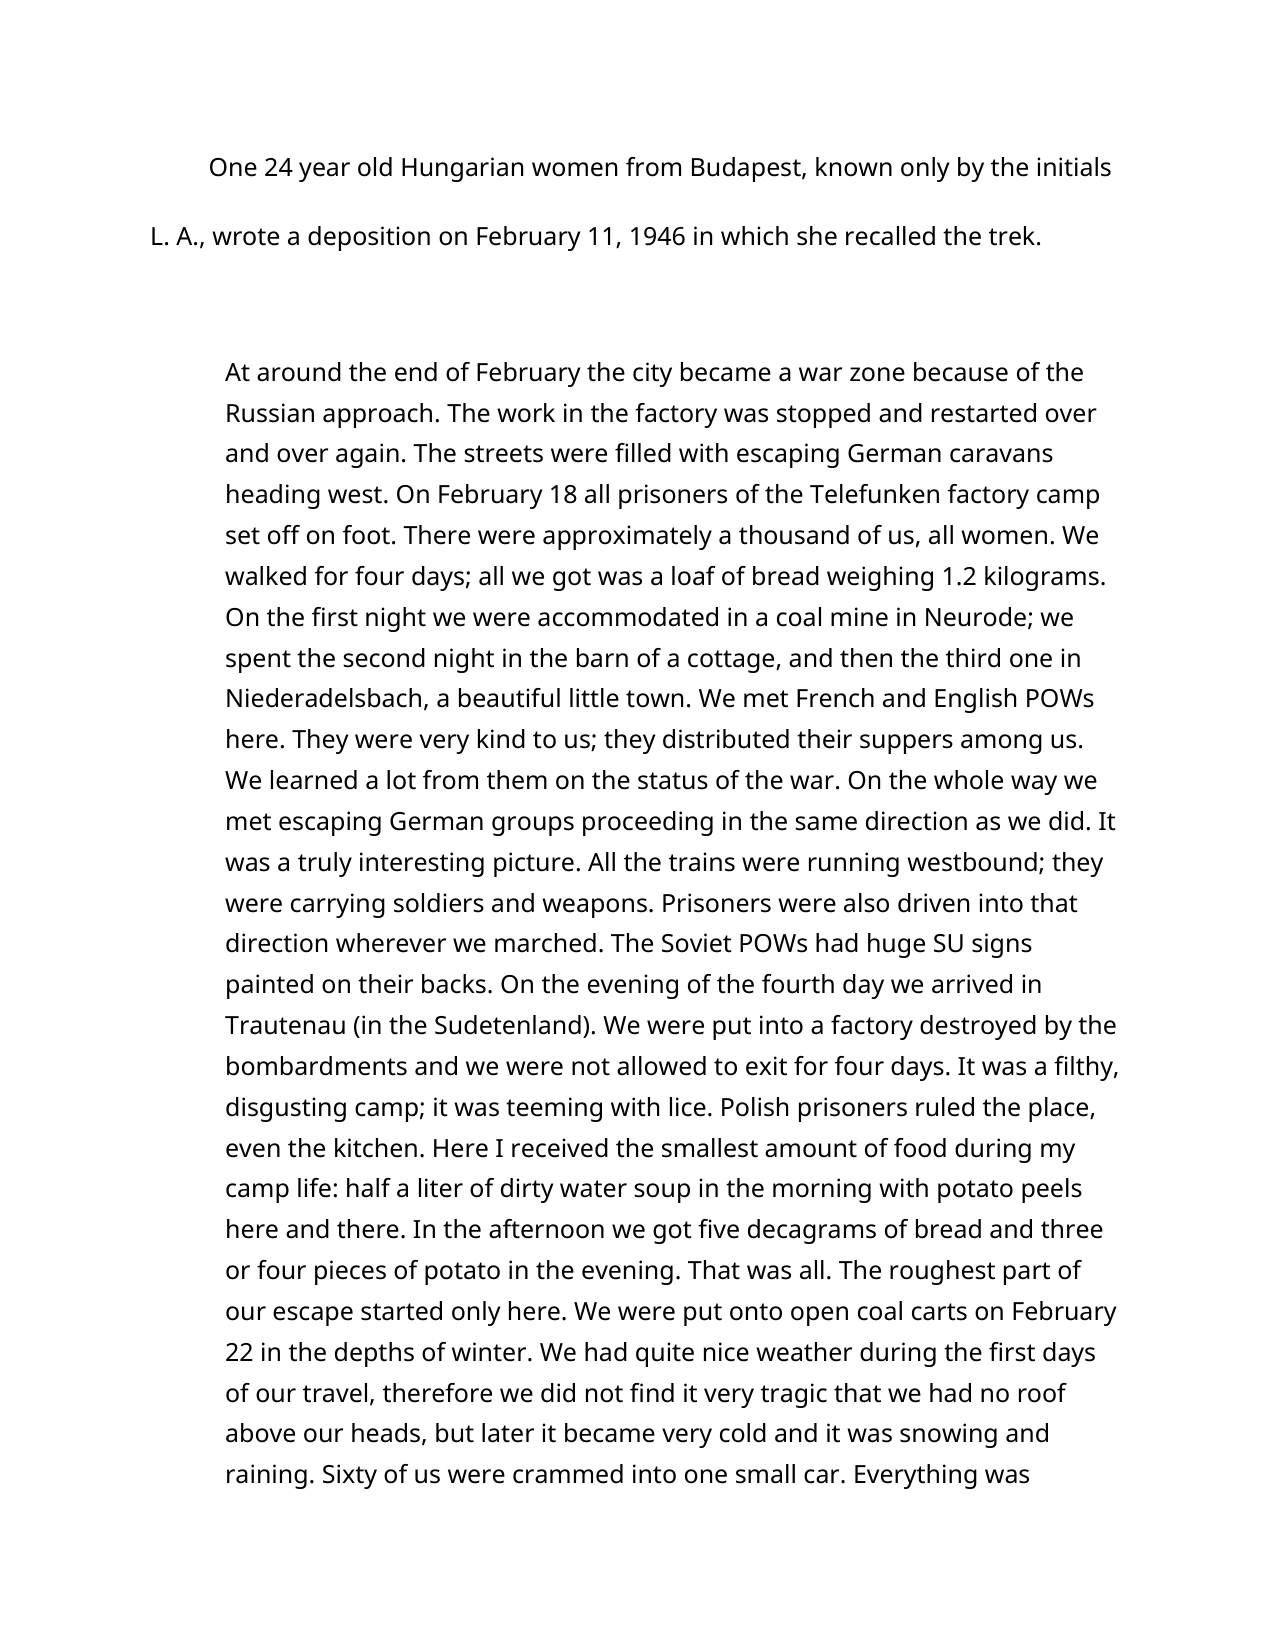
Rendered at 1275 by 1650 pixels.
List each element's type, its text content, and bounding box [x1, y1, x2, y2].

text At around the end of February the city became a war zone because of the Russian approach. The work in the factory was stopped and restarted over and over again. The streets were filled with escaping German caravans heading west. On February 18 all prisoners of the Telefunken factory camp set off on foot. There were approximately a thousand of us, all women. We walked for four days; all we got was a loaf of bread weighing 1.2 kilograms. On the first night we were accommodated in a coal mine in Neurode; we spent the second night in the barn of a cottage, and then the third one in Niederadelsbach, a beautiful little town. We met French and English POWs here. They were very kind to us; they distributed their suppers among us. We learned a lot from them on the status of the war. On the whole way we met escaping German groups proceeding in the same direction as we did. It was a truly interesting picture. All the trains were running westbound; they were carrying soldiers and weapons. Prisoners were also driven into that direction wherever we marched. The Soviet POWs had huge SU signs painted on their backs. On the evening of the fourth day we arrived in Trautenau (in the Sudetenland). We were put into a factory destroyed by the bombardments and we were not allowed to exit for four days. It was a filthy, disgusting camp; it was teeming with lice. Polish prisoners ruled the place, even the kitchen. Here I received the smallest amount of food during my camp life: half a liter of dirty water soup in the morning with potato peels here and there. In the afternoon we got five decagrams of bread and three or four pieces of potato in the evening. That was all. The roughest part of our escape started only here. We were put onto open coal carts on February 22 in the depths of winter. We had quite nice weather during the first days of our travel, therefore we did not find it very tragic that we had no roof above our heads, but later it became very cold and it was snowing and raining. Sixty of us were crammed into one small car. Everything was [225, 354, 1125, 1491]
text One 24 year old Hungarian women from Budapest, known only by the initials L. A., wrote a deposition on February 11, 1946 in which she recalled the trek. [150, 150, 1125, 252]
